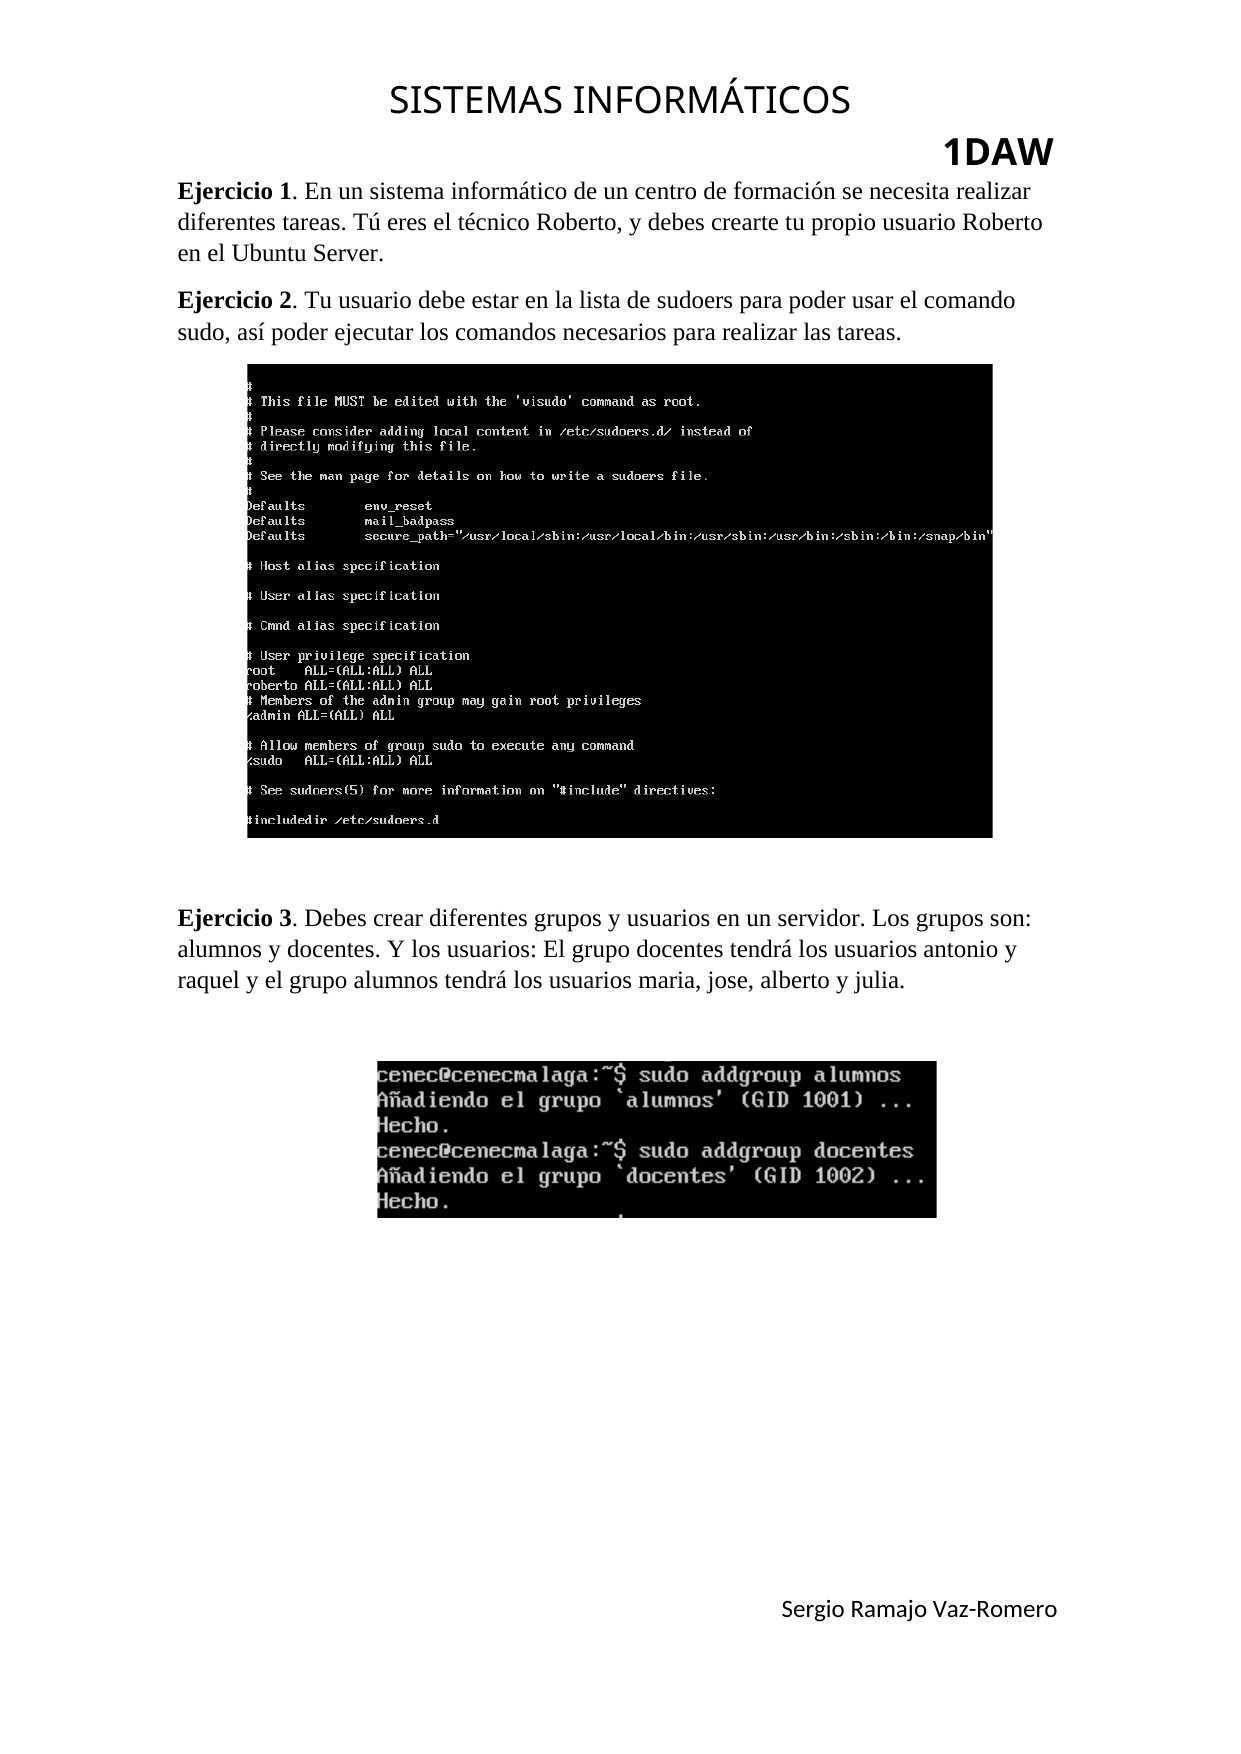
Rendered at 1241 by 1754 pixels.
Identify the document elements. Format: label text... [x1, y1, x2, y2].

picture [247, 364, 993, 838]
text Ejercicio 3. Debes crear diferentes grupos y usuarios en un servidor. Los grupos son: alumnos y docentes. Y los usuarios: El grupo docentes tendrá los usuarios antonio y raquel y el grupo alumnos tendrá los usuarios maria, jose, alberto y julia. [177, 903, 1063, 994]
picture [377, 1061, 937, 1218]
text Ejercicio 2. Tu usuario debe estar en la lista de sudoers para poder usar el comando sudo, así poder ejecutar los comandos necesarios para realizar las tareas. [177, 286, 1063, 345]
text Ejercicio 1. En un sistema informático de un centro de formación se necesita realizar diferentes tareas. Tú eres el técnico Roberto, y debes crearte tu propio usuario Roberto en el Ubuntu Server. [177, 176, 1063, 267]
